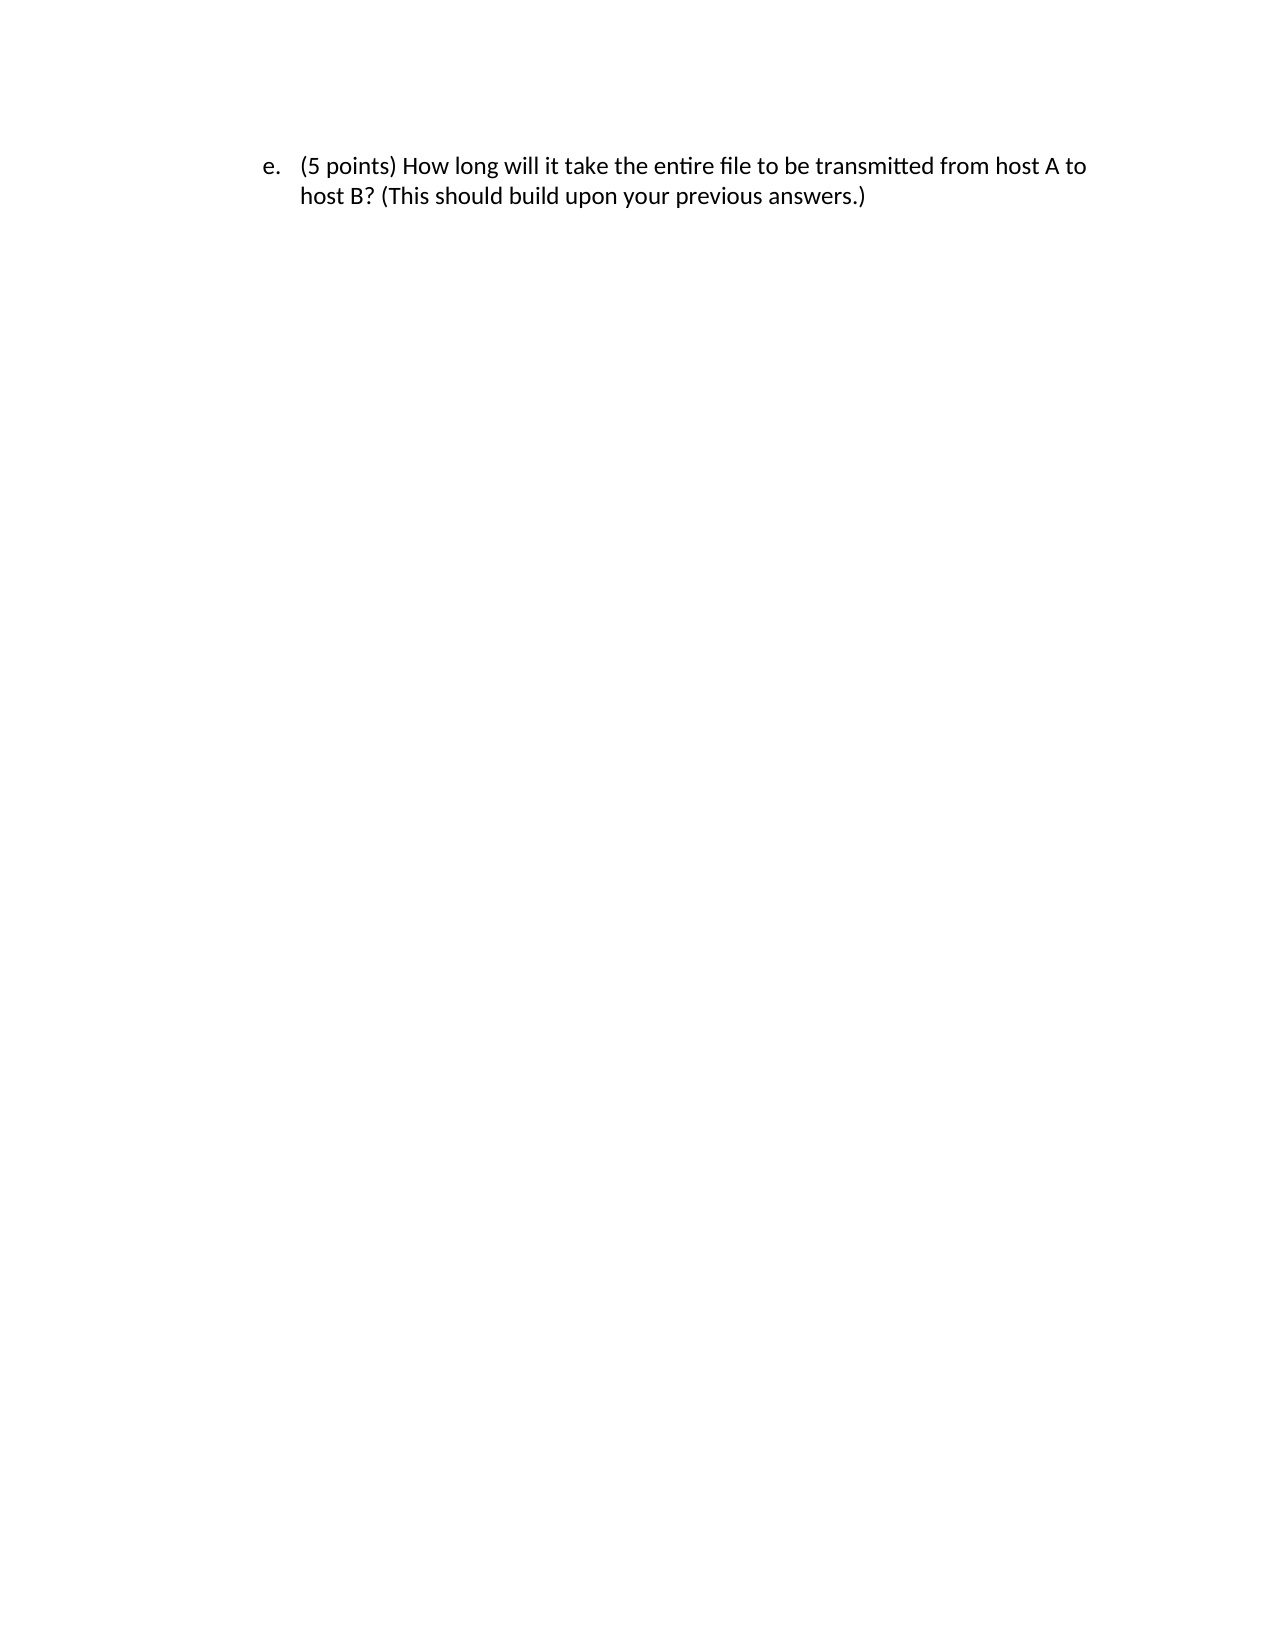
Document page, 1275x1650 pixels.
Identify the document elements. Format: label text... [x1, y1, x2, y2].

list (5 points) How long will it take the entire file to be transmitted from host A to host B? (This should build upon your previous answers.) [262, 150, 1125, 211]
